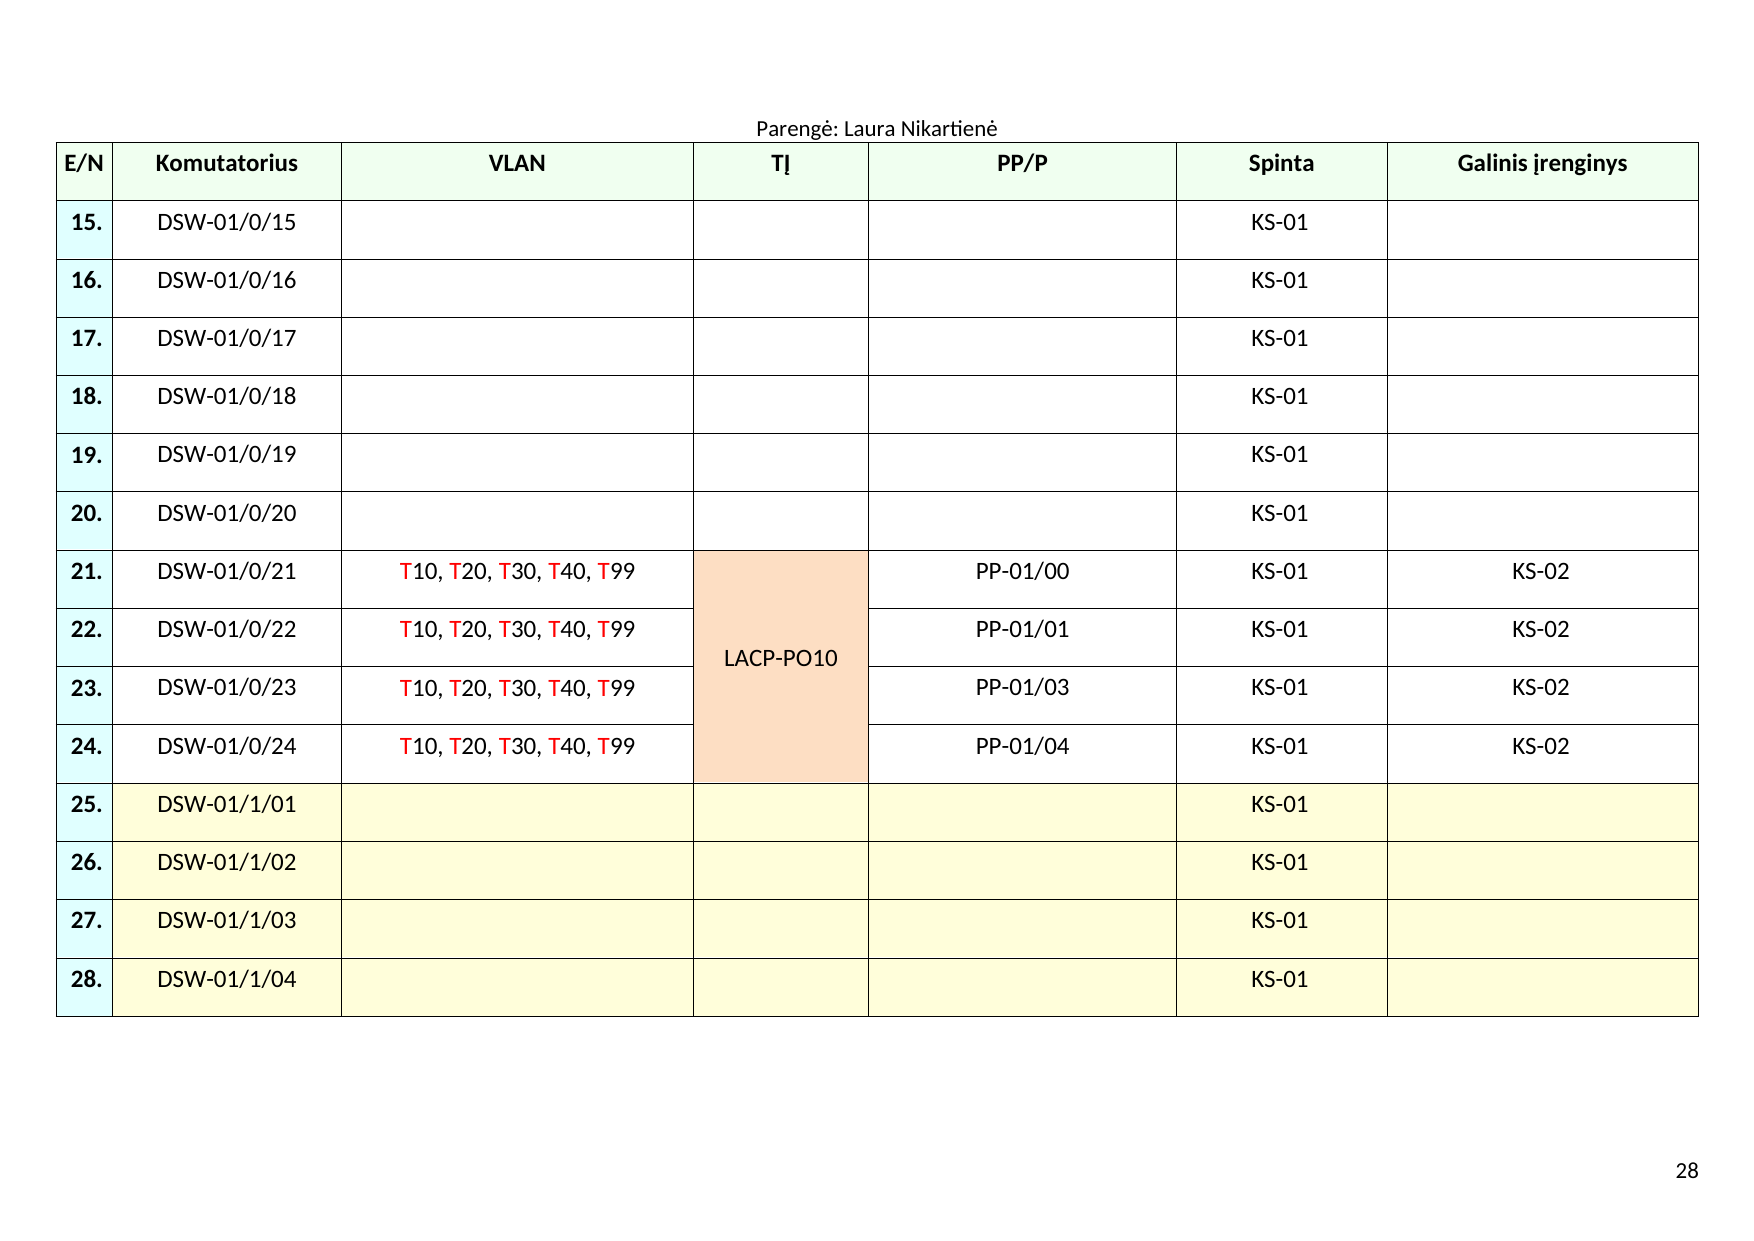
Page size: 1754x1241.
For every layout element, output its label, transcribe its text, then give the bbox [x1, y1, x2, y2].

table_cell T10, T20, T30, T40, T99 [342, 551, 693, 608]
table_cell [694, 376, 868, 433]
table_cell KS-01 [1177, 900, 1387, 957]
table_cell [342, 492, 693, 549]
table_cell [57, 260, 112, 317]
table_cell [694, 784, 868, 841]
table_cell [1388, 784, 1698, 841]
table_cell KS-01 [1177, 609, 1387, 666]
table_cell [57, 842, 112, 899]
table_cell DSW-01/1/03 [113, 900, 341, 957]
table_cell [57, 900, 112, 957]
table_cell [342, 784, 693, 841]
table_cell [1388, 492, 1698, 549]
table_cell [694, 959, 868, 1016]
table_cell PP-01/03 [869, 667, 1176, 724]
table_cell KS-02 [1388, 667, 1698, 724]
table_cell [869, 492, 1176, 549]
table_cell PP-01/04 [869, 725, 1176, 782]
table_header Galinis įrenginys [1388, 143, 1698, 200]
table_cell DSW-01/1/01 [113, 784, 341, 841]
table_header E/N [57, 143, 112, 200]
table_header VLAN [342, 143, 693, 200]
table_header Komutatorius [113, 143, 341, 200]
table_cell [57, 318, 112, 375]
table_cell [694, 318, 868, 375]
table_cell KS-02 [1388, 609, 1698, 666]
table_cell [694, 842, 868, 899]
table_cell T10, T20, T30, T40, T99 [342, 667, 693, 724]
table_cell [1388, 900, 1698, 957]
table_cell [694, 900, 868, 957]
table_header TĮ [694, 143, 868, 200]
table_cell KS-01 [1177, 784, 1387, 841]
table_cell DSW-01/0/18 [113, 376, 341, 433]
table_cell [1388, 201, 1698, 258]
table_cell DSW-01/0/21 [113, 551, 341, 608]
table_cell [342, 434, 693, 491]
table_cell [342, 900, 693, 957]
table_cell [869, 900, 1176, 957]
table_cell [57, 492, 112, 549]
table_cell [869, 201, 1176, 258]
table_cell KS-01 [1177, 667, 1387, 724]
table_cell [342, 318, 693, 375]
table_cell KS-01 [1177, 434, 1387, 491]
table_cell KS-01 [1177, 318, 1387, 375]
table_cell [869, 318, 1176, 375]
table_cell [342, 201, 693, 258]
table_cell DSW-01/1/04 [113, 959, 341, 1016]
table_cell [57, 725, 112, 782]
table_cell [869, 959, 1176, 1016]
table_cell DSW-01/0/15 [113, 201, 341, 258]
table_cell DSW-01/0/24 [113, 725, 341, 782]
table_cell [1388, 434, 1698, 491]
table_cell [869, 842, 1176, 899]
table_cell KS-01 [1177, 842, 1387, 899]
table_cell [1388, 376, 1698, 433]
table_cell [1388, 842, 1698, 899]
table_cell [57, 784, 112, 841]
table_cell KS-01 [1177, 959, 1387, 1016]
table_cell [57, 667, 112, 724]
table_cell [342, 959, 693, 1016]
table_header PP/P [869, 143, 1176, 200]
table_cell [57, 551, 112, 608]
table_cell KS-01 [1177, 260, 1387, 317]
table_cell T10, T20, T30, T40, T99 [342, 609, 693, 666]
table_cell KS-01 [1177, 376, 1387, 433]
table_cell [869, 376, 1176, 433]
table_cell DSW-01/0/23 [113, 667, 341, 724]
table_header Spinta [1177, 143, 1387, 200]
table_cell KS-01 [1177, 201, 1387, 258]
table_cell [342, 376, 693, 433]
table_cell T10, T20, T30, T40, T99 [342, 725, 693, 782]
table_cell PP-01/01 [869, 609, 1176, 666]
table_cell [57, 376, 112, 433]
table_cell KS-01 [1177, 492, 1387, 549]
table_cell [869, 260, 1176, 317]
table_cell LACP-PO10 [694, 551, 868, 782]
table_cell [1388, 959, 1698, 1016]
table_cell DSW-01/0/17 [113, 318, 341, 375]
table_cell [1388, 260, 1698, 317]
table_cell DSW-01/0/20 [113, 492, 341, 549]
table_cell DSW-01/0/22 [113, 609, 341, 666]
table_cell [57, 609, 112, 666]
table_cell DSW-01/0/16 [113, 260, 341, 317]
table_cell [694, 492, 868, 549]
table_cell [694, 260, 868, 317]
table_cell [342, 260, 693, 317]
table_cell KS-01 [1177, 551, 1387, 608]
table_cell PP-01/00 [869, 551, 1176, 608]
table_cell KS-02 [1388, 551, 1698, 608]
table_cell [57, 434, 112, 491]
table_cell [869, 434, 1176, 491]
table_cell KS-01 [1177, 725, 1387, 782]
table_cell [342, 842, 693, 899]
table_cell [57, 201, 112, 258]
table_cell [57, 959, 112, 1016]
table_cell DSW-01/1/02 [113, 842, 341, 899]
table_cell [869, 784, 1176, 841]
table_cell [694, 201, 868, 258]
table_cell [694, 434, 868, 491]
table_cell KS-02 [1388, 725, 1698, 782]
table_cell [1388, 318, 1698, 375]
table_cell DSW-01/0/19 [113, 434, 341, 491]
